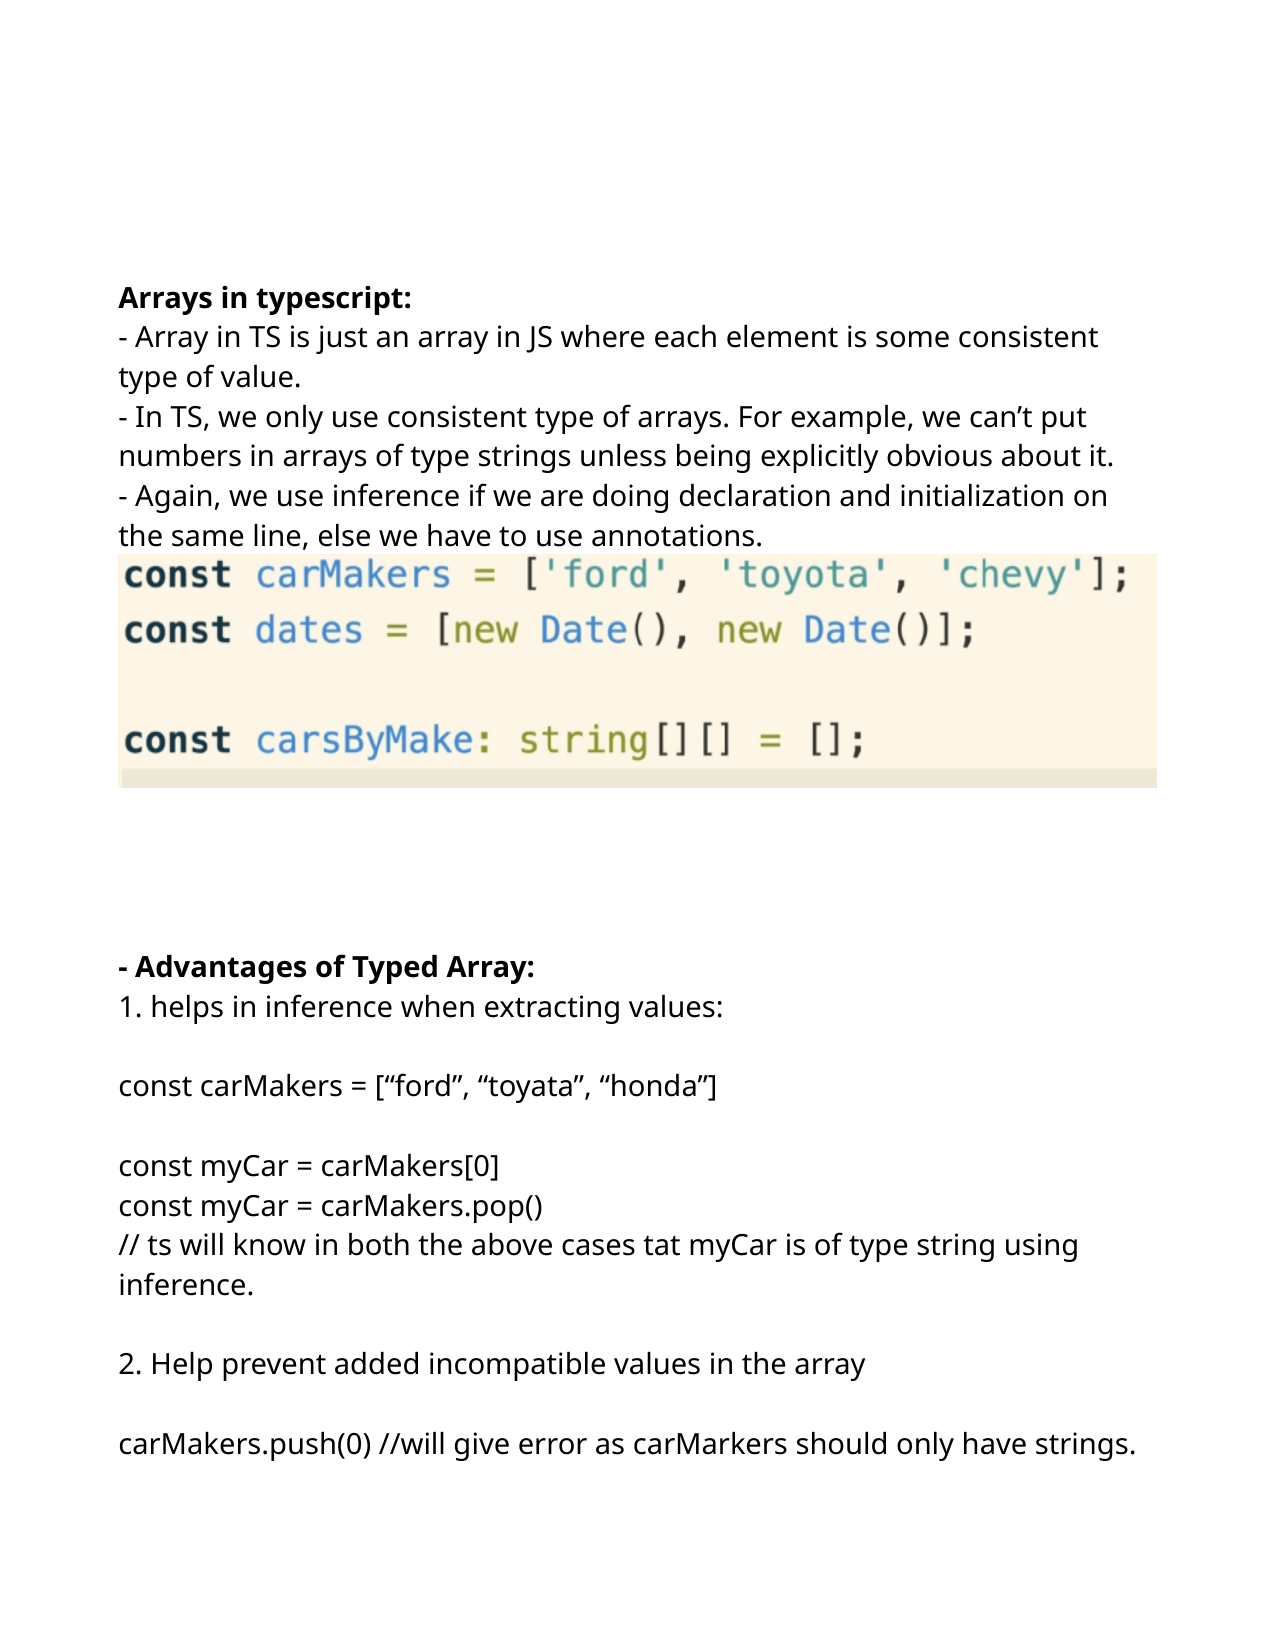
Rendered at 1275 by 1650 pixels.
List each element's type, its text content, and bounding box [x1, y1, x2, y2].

text - In TS, we only use consistent type of arrays. For example, we can’t put numbers in arrays of type strings unless being explicitly obvious about it. [118, 396, 1157, 475]
text // ts will know in both the above cases tat myCar is of type string using inference. [118, 1224, 1157, 1304]
text 2. Help prevent added incompatible values in the array [118, 1343, 1157, 1383]
text carMakers.push(0) //will give error as carMarkers should only have strings. [118, 1423, 1157, 1463]
text - Again, we use inference if we are doing declaration and initialization on the same line, else we have to use annotations. [118, 475, 1157, 554]
text const carMakers = [“ford”, “toyata”, “honda”] [118, 1066, 1157, 1105]
text - Array in TS is just an array in JS where each element is some consistent type of value. [118, 317, 1157, 396]
picture [118, 554, 1157, 788]
text const myCar = carMakers.pop() [118, 1185, 1157, 1224]
text Arrays in typescript: [118, 277, 1157, 317]
text - Advantages of Typed Array: [118, 947, 1157, 986]
text const myCar = carMakers[0] [118, 1145, 1157, 1185]
text 1. helps in inference when extracting values: [118, 986, 1157, 1026]
